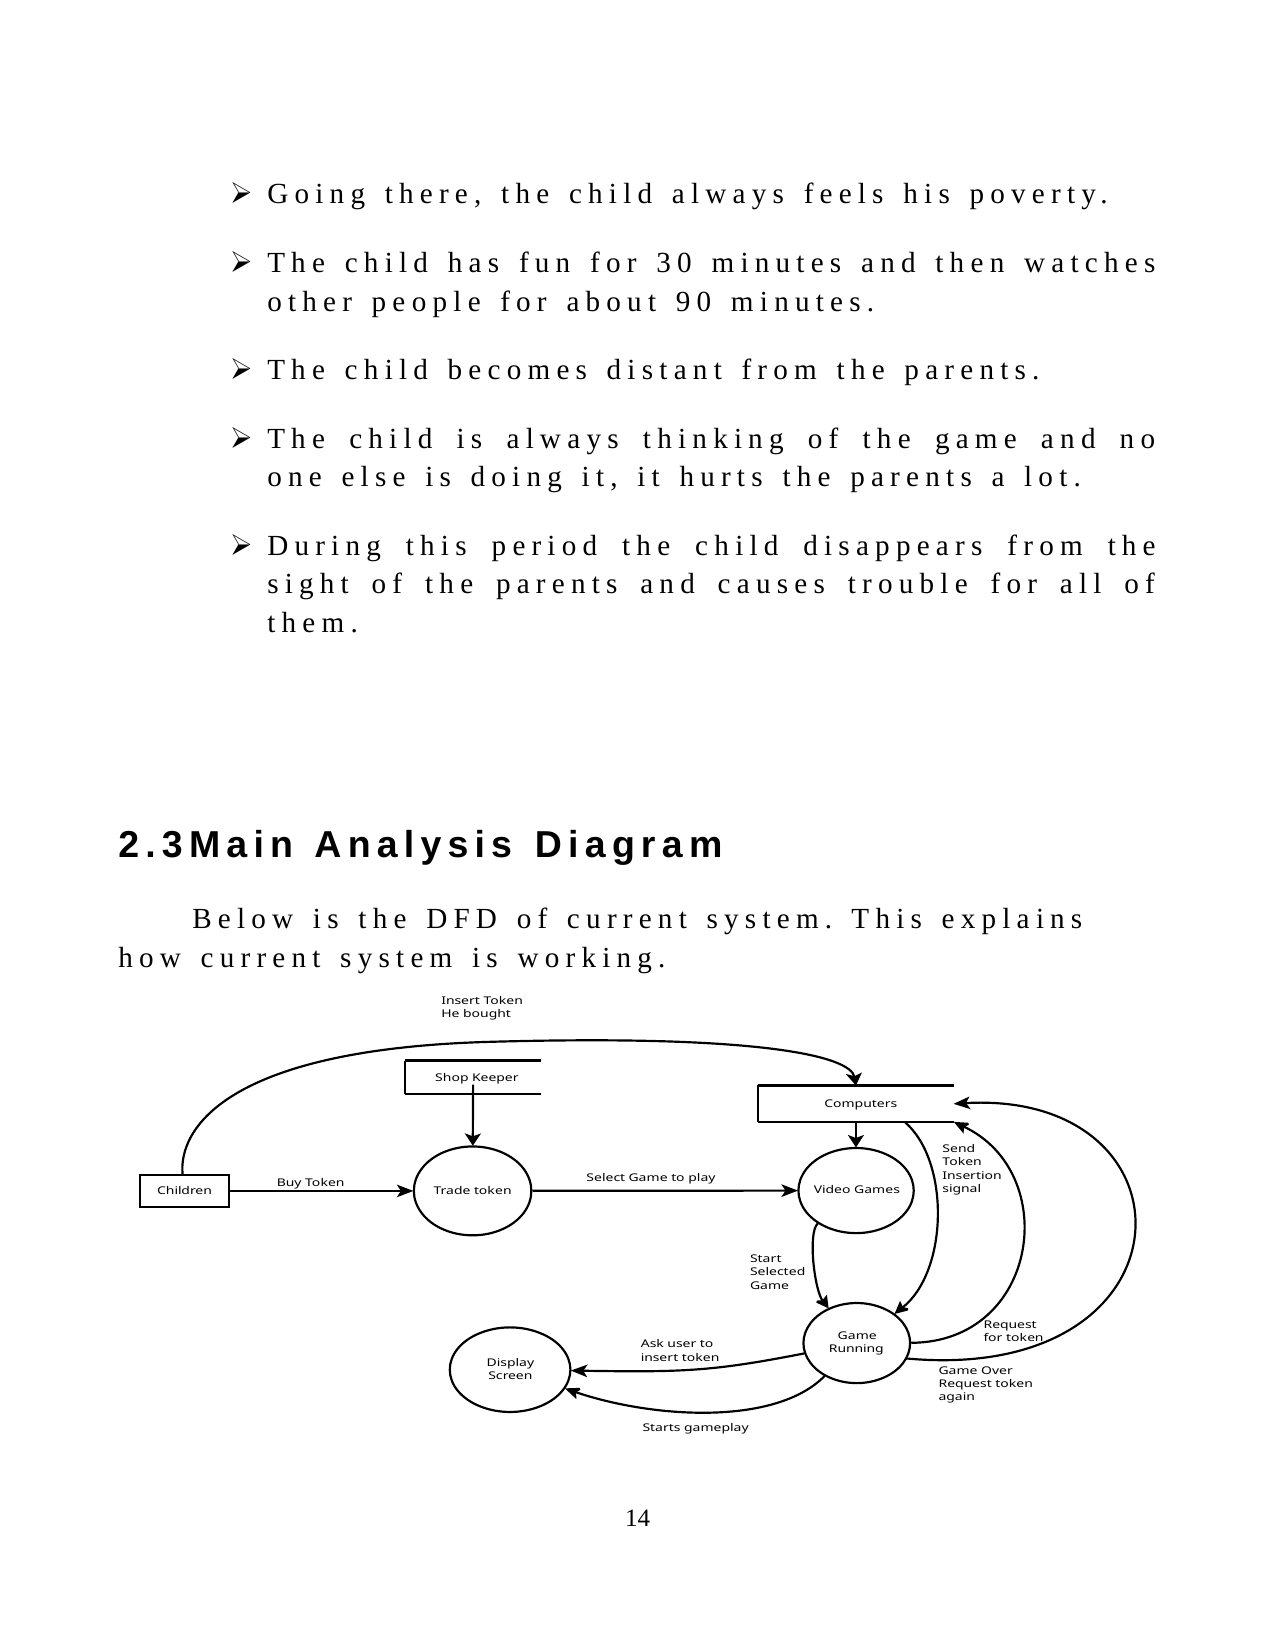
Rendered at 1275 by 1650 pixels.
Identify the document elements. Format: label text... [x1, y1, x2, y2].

text Below is the DFD of current system. This explains how current system is working. [118, 901, 1157, 973]
list During this period the child disappears from the sight of the parents and causes trouble for all of them. [229, 528, 1157, 639]
list The child has fun for 30 minutes and then watches other people for about 90 minutes. [229, 245, 1157, 317]
list The child is always thinking of the game and no one else is doing it, it hurts the parents a lot. [229, 421, 1157, 493]
list Going there, the child always feels his poverty. [229, 176, 1157, 210]
subtitle 2.3Main Analysis Diagram [118, 822, 1157, 865]
list The child becomes distant from the parents. [229, 352, 1157, 386]
